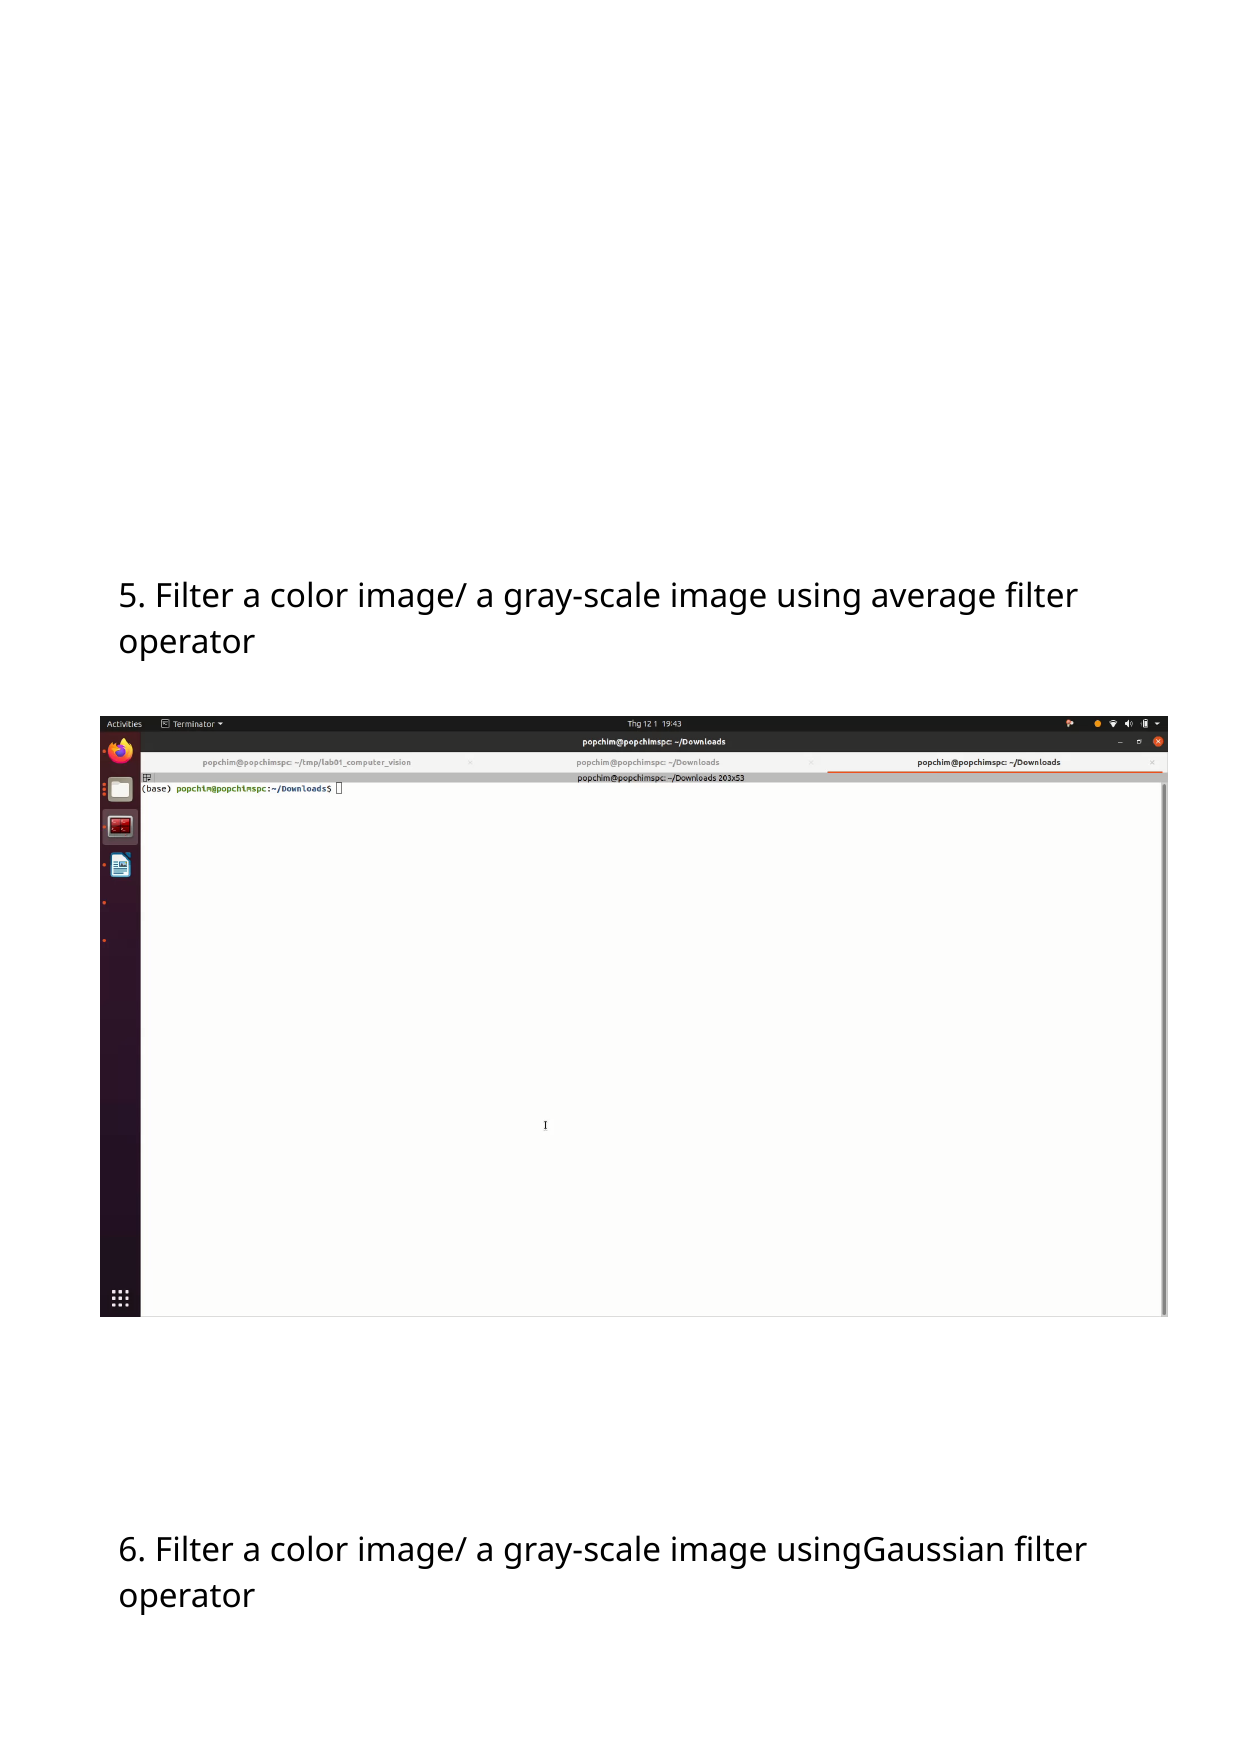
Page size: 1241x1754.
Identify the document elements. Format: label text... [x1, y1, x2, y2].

text 5. Filter a color image/ a gray-scale image using average filter operator [118, 572, 1122, 663]
text 6. Filter a color image/ a gray-scale image usingGaussian filter operator [118, 1526, 1122, 1617]
